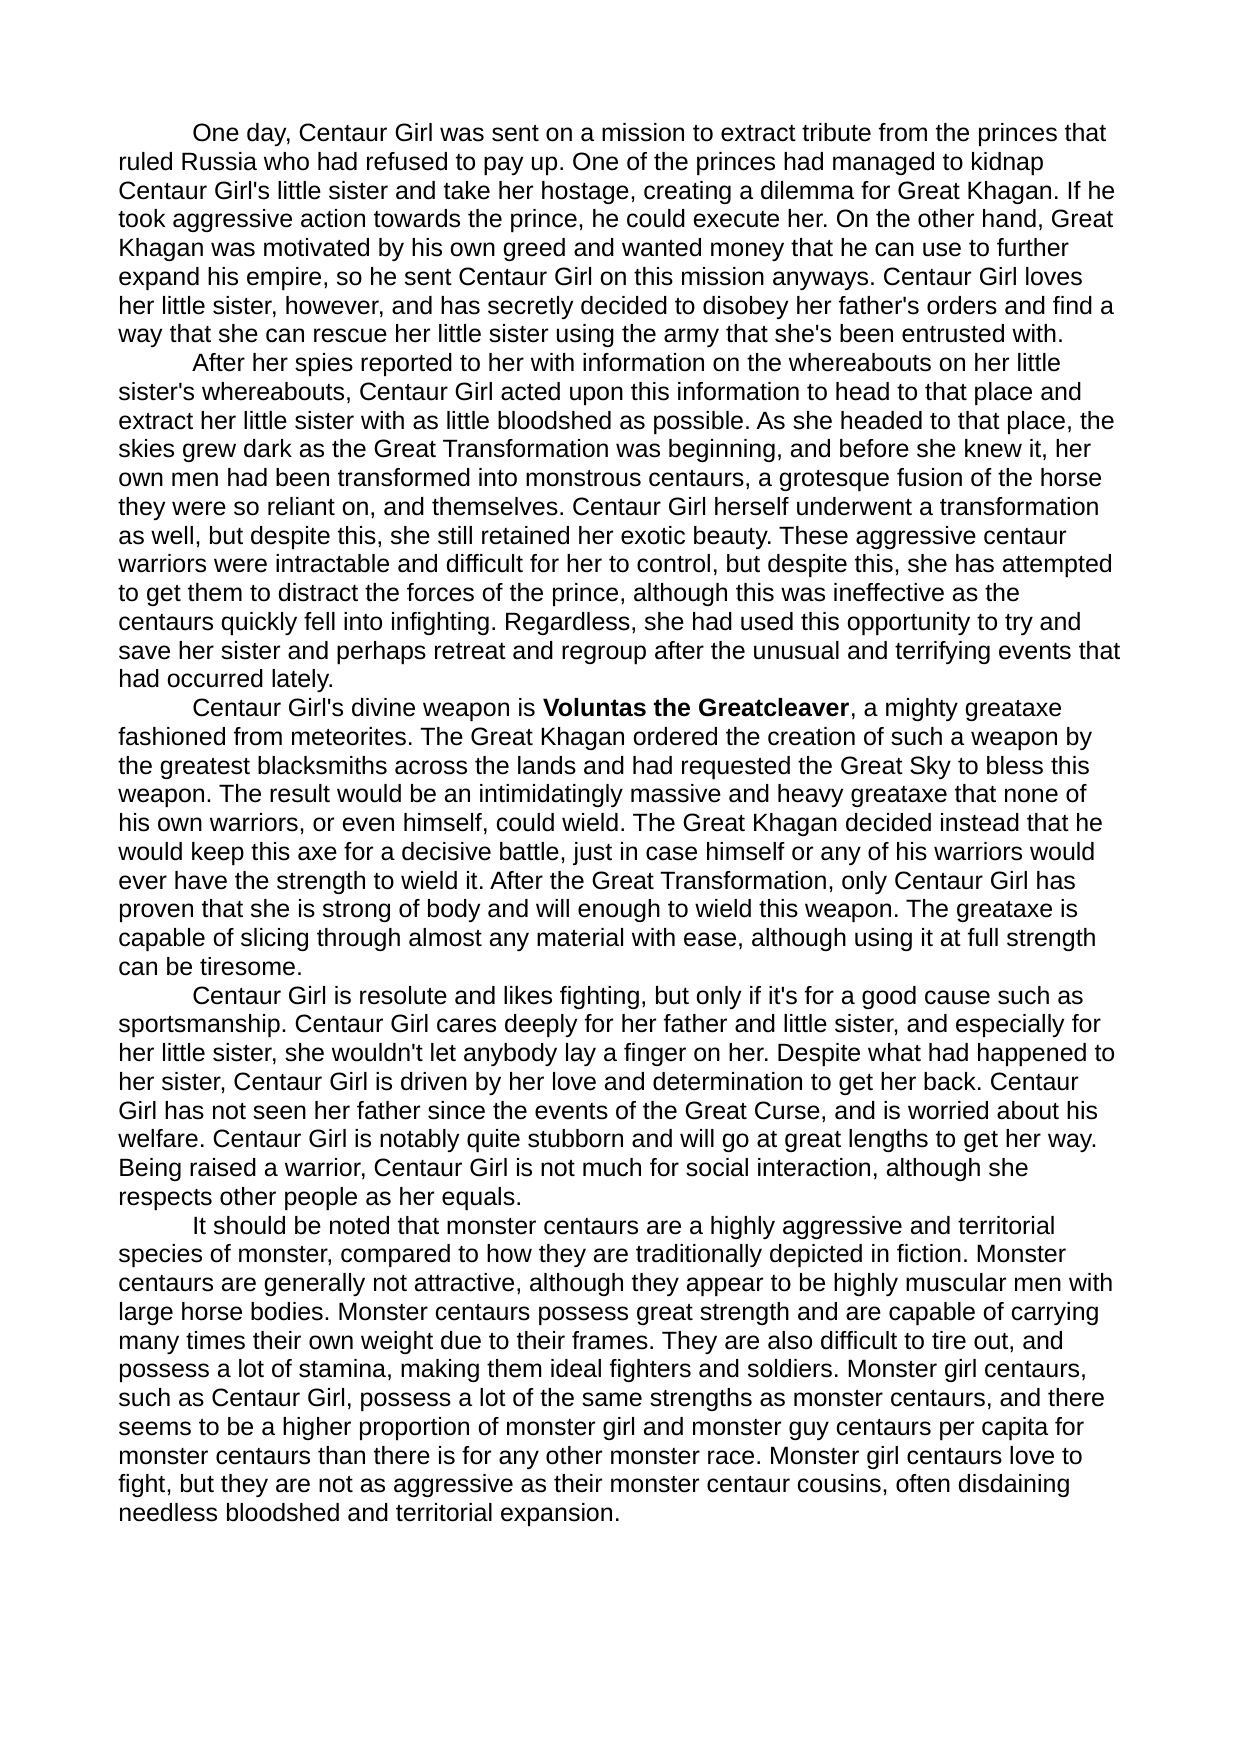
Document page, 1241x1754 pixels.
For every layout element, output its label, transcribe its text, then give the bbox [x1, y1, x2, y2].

text It should be noted that monster centaurs are a highly aggressive and territorial species of monster, compared to how they are traditionally depicted in fiction. Monster centaurs are generally not attractive, although they appear to be highly muscular men with large horse bodies. Monster centaurs possess great strength and are capable of carrying many times their own weight due to their frames. They are also difficult to tire out, and possess a lot of stamina, making them ideal fighters and soldiers. Monster girl centaurs, such as Centaur Girl, possess a lot of the same strengths as monster centaurs, and there seems to be a higher proportion of monster girl and monster guy centaurs per capita for monster centaurs than there is for any other monster race. Monster girl centaurs love to fight, but they are not as aggressive as their monster centaur cousins, often disdaining needless bloodshed and territorial expansion. [118, 1211, 1122, 1527]
text Centaur Girl's divine weapon is Voluntas the Greatcleaver, a mighty greataxe fashioned from meteorites. The Great Khagan ordered the creation of such a weapon by the greatest blacksmiths across the lands and had requested the Great Sky to bless this weapon. The result would be an intimidatingly massive and heavy greataxe that none of his own warriors, or even himself, could wield. The Great Khagan decided instead that he would keep this axe for a decisive battle, just in case himself or any of his warriors would ever have the strength to wield it. After the Great Transformation, only Centaur Girl has proven that she is strong of body and will enough to wield this weapon. The greataxe is capable of slicing through almost any material with ease, although using it at full strength can be tiresome. [118, 693, 1122, 981]
text After her spies reported to her with information on the whereabouts on her little sister's whereabouts, Centaur Girl acted upon this information to head to that place and extract her little sister with as little bloodshed as possible. As she headed to that place, the skies grew dark as the Great Transformation was beginning, and before she knew it, her own men had been transformed into monstrous centaurs, a grotesque fusion of the horse they were so reliant on, and themselves. Centaur Girl herself underwent a transformation as well, but despite this, she still retained her exotic beauty. These aggressive centaur warriors were intractable and difficult for her to control, but despite this, she has attempted to get them to distract the forces of the prince, although this was ineffective as the centaurs quickly fell into infighting. Regardless, she had used this opportunity to try and save her sister and perhaps retreat and regroup after the unusual and terrifying events that had occurred lately. [118, 348, 1122, 693]
text One day, Centaur Girl was sent on a mission to extract tribute from the princes that ruled Russia who had refused to pay up. One of the princes had managed to kidnap Centaur Girl's little sister and take her hostage, creating a dilemma for Great Khagan. If he took aggressive action towards the prince, he could execute her. On the other hand, Great Khagan was motivated by his own greed and wanted money that he can use to further expand his empire, so he sent Centaur Girl on this mission anyways. Centaur Girl loves her little sister, however, and has secretly decided to disobey her father's orders and find a way that she can rescue her little sister using the army that she's been entrusted with. [118, 118, 1122, 348]
text Centaur Girl is resolute and likes fighting, but only if it's for a good cause such as sportsmanship. Centaur Girl cares deeply for her father and little sister, and especially for her little sister, she wouldn't let anybody lay a finger on her. Despite what had happened to her sister, Centaur Girl is driven by her love and determination to get her back. Centaur Girl has not seen her father since the events of the Great Curse, and is worried about his welfare. Centaur Girl is notably quite stubborn and will go at great lengths to get her way. Being raised a warrior, Centaur Girl is not much for social interaction, although she respects other people as her equals. [118, 981, 1122, 1211]
